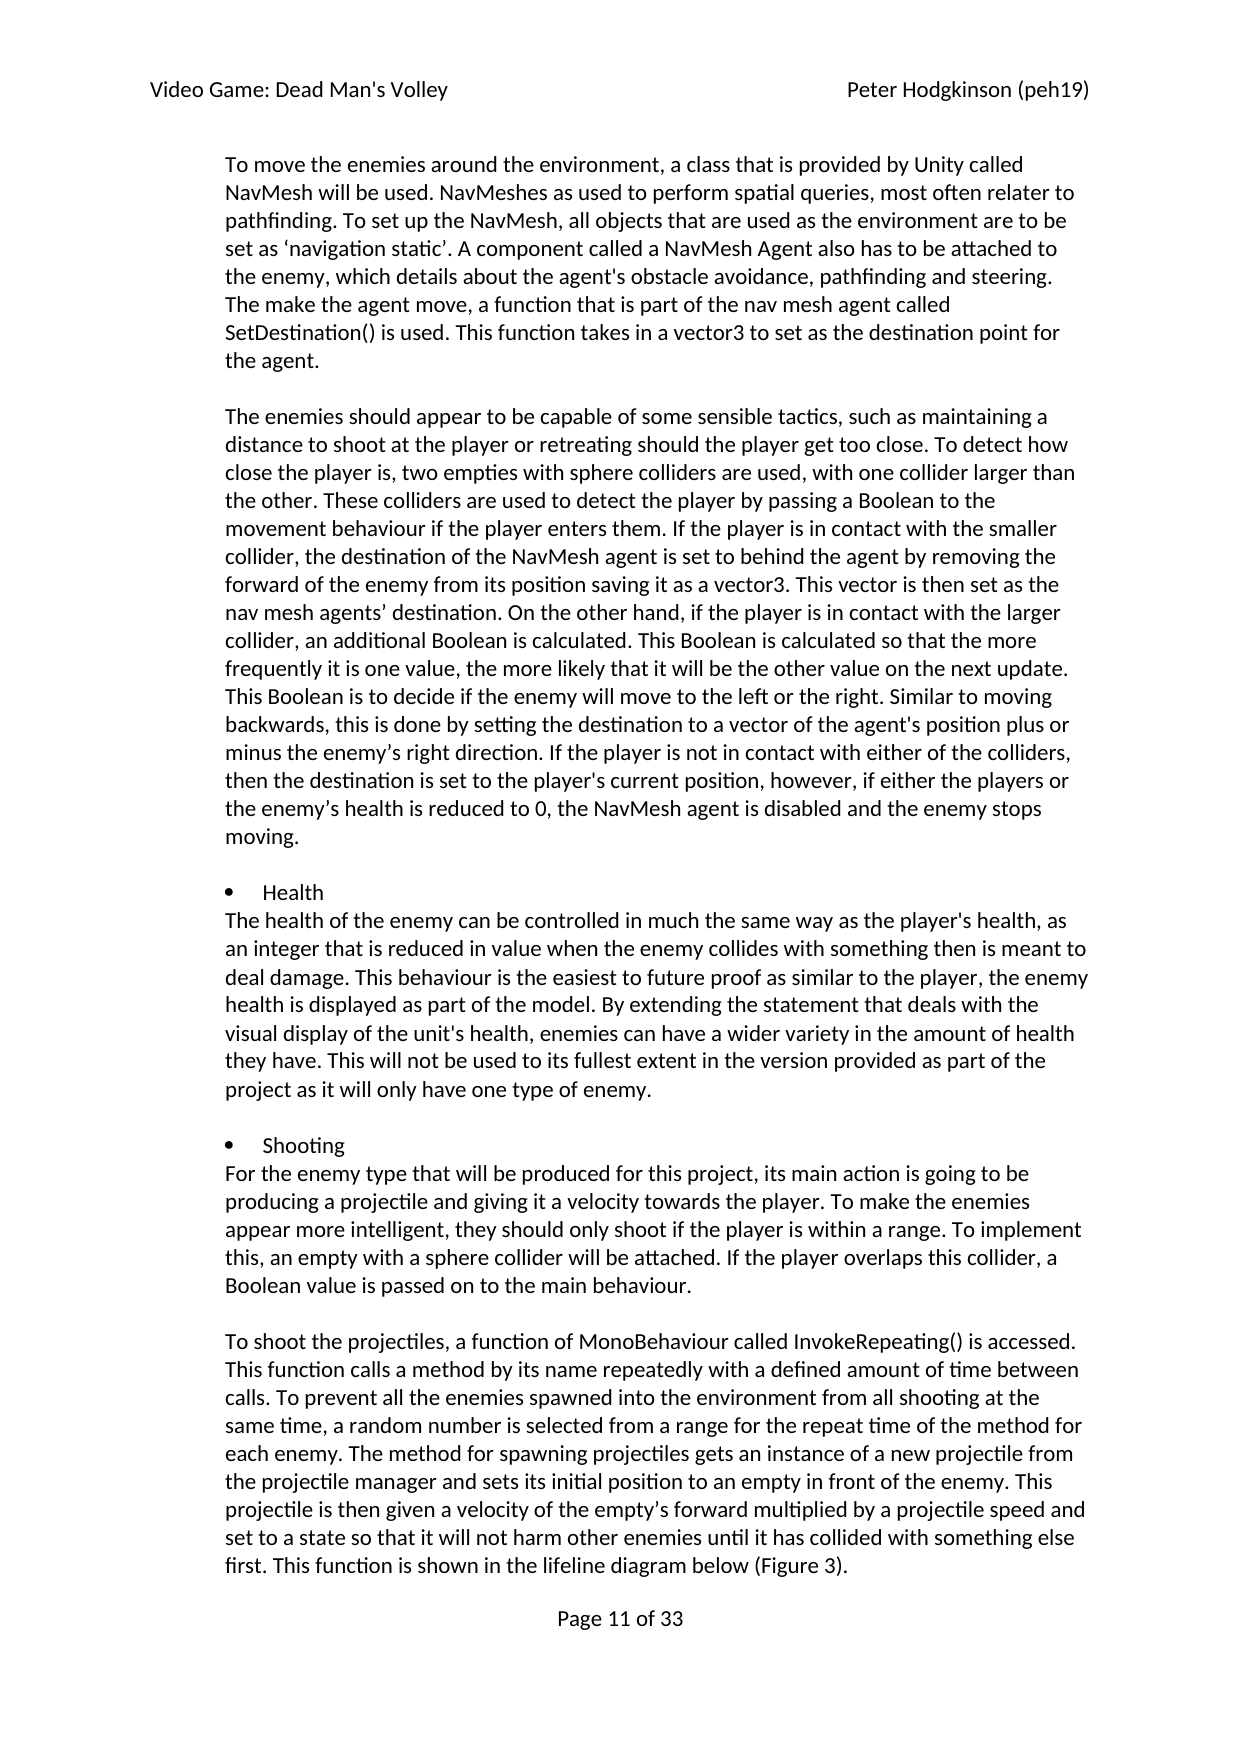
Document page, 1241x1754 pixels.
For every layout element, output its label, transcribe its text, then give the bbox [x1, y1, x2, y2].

list Health [225, 878, 1090, 907]
text The health of the enemy can be controlled in much the same way as the player's health, as an integer that is reduced in value when the enemy collides with something then is meant to deal damage. This behaviour is the easiest to future proof as similar to the player, the enemy health is displayed as part of the model. By extending the statement that deals with the visual display of the unit's health, enemies can have a wider variety in the amount of health they have. This will not be used to its fullest extent in the version provided as part of the project as it will only have one type of enemy. [225, 907, 1090, 1103]
list Shooting [225, 1131, 1090, 1159]
text The enemies should appear to be capable of some sensible tactics, such as maintaining a distance to shoot at the player or retreating should the player get too close. To detect how close the player is, two empties with sphere colliders are used, with one collider larger than the other. These colliders are used to detect the player by passing a Boolean to the movement behaviour if the player enters them. If the player is in contact with the smaller collider, the destination of the NavMesh agent is set to behind the agent by removing the forward of the enemy from its position saving it as a vector3. This vector is then set as the nav mesh agents’ destination. On the other hand, if the player is in contact with the larger collider, an additional Boolean is calculated. This Boolean is calculated so that the more frequently it is one value, the more likely that it will be the other value on the next update. This Boolean is to decide if the enemy will move to the left or the right. Similar to moving backwards, this is done by setting the destination to a vector of the agent's position plus or minus the enemy’s right direction. If the player is not in contact with either of the colliders, then the destination is set to the player's current position, however, if either the players or the enemy’s health is reduced to 0, the NavMesh agent is disabled and the enemy stops moving. [225, 402, 1090, 851]
text To move the enemies around the environment, a class that is provided by Unity called NavMesh will be used. NavMeshes as used to perform spatial queries, most often relater to pathfinding. To set up the NavMesh, all objects that are used as the environment are to be set as ‘navigation static’. A component called a NavMesh Agent also has to be attached to the enemy, which details about the agent's obstacle avoidance, pathfinding and steering. The make the agent move, a function that is part of the nav mesh agent called SetDestination() is used. This function takes in a vector3 to set as the destination point for the agent. [225, 150, 1090, 374]
text To shoot the projectiles, a function of MonoBehaviour called InvokeRepeating() is accessed. This function calls a method by its name repeatedly with a defined amount of time between calls. To prevent all the enemies spawned into the environment from all shooting at the same time, a random number is selected from a range for the repeat time of the method for each enemy. The method for spawning projectiles gets an instance of a new projectile from the projectile manager and sets its initial position to an empty in front of the enemy. This projectile is then given a velocity of the empty’s forward multiplied by a projectile speed and set to a state so that it will not harm other enemies until it has collided with something else first. This function is shown in the lifeline diagram below (Figure 3). [225, 1327, 1090, 1579]
text For the enemy type that will be produced for this project, its main action is going to be producing a projectile and giving it a velocity towards the player. To make the enemies appear more intelligent, they should only shoot if the player is within a range. To implement this, an empty with a sphere collider will be attached. If the player overlaps this collider, a Boolean value is passed on to the main behaviour. [225, 1159, 1090, 1299]
